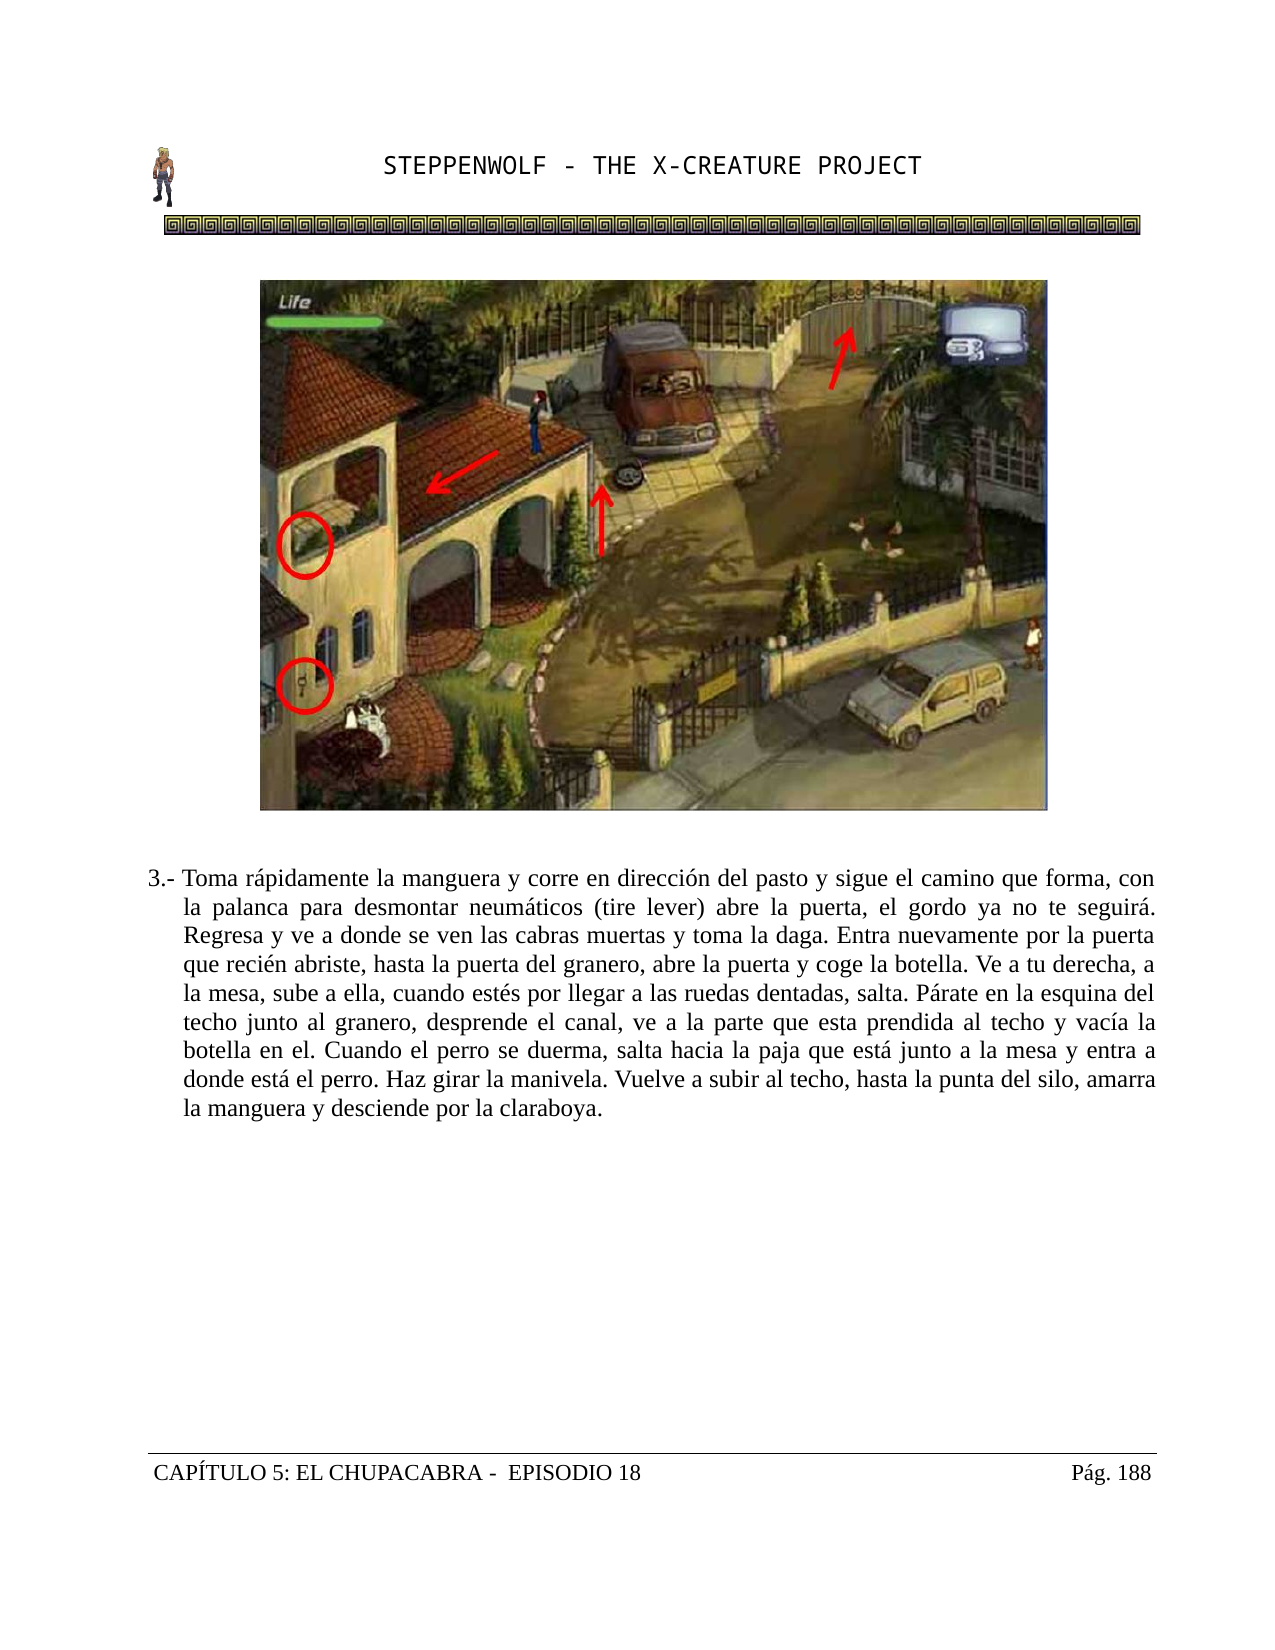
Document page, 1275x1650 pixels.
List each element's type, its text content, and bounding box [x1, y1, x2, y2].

picture [259, 279, 1048, 811]
text 3.- Toma rápidamente la manguera y corre en dirección del pasto y sigue el camino que forma, con la palanca para desmontar neumáticos (tire lever) abre la puerta, el gordo ya no te seguirá. Regresa y ve a donde se ven las cabras muertas y toma la daga. Entra nuevamente por la puerta que recién abriste, hasta la puerta del granero, abre la puerta y coge la botella. Ve a tu derecha, a la mesa, sube a ella, cuando estés por llegar a las ruedas dentadas, salta. Párate en la esquina del techo junto al granero, desprende el canal, ve a la parte que esta prendida al techo y vacía la botella en el. Cuando el perro se duerma, salta hacia la paja que está junto a la mesa y entra a donde está el perro. Haz girar la manivela. Vuelve a subir al techo, hasta la punta del silo, amarra la manguera y desciende por la claraboya. [148, 863, 1157, 1122]
picture [147, 147, 181, 207]
picture [164, 215, 1141, 235]
